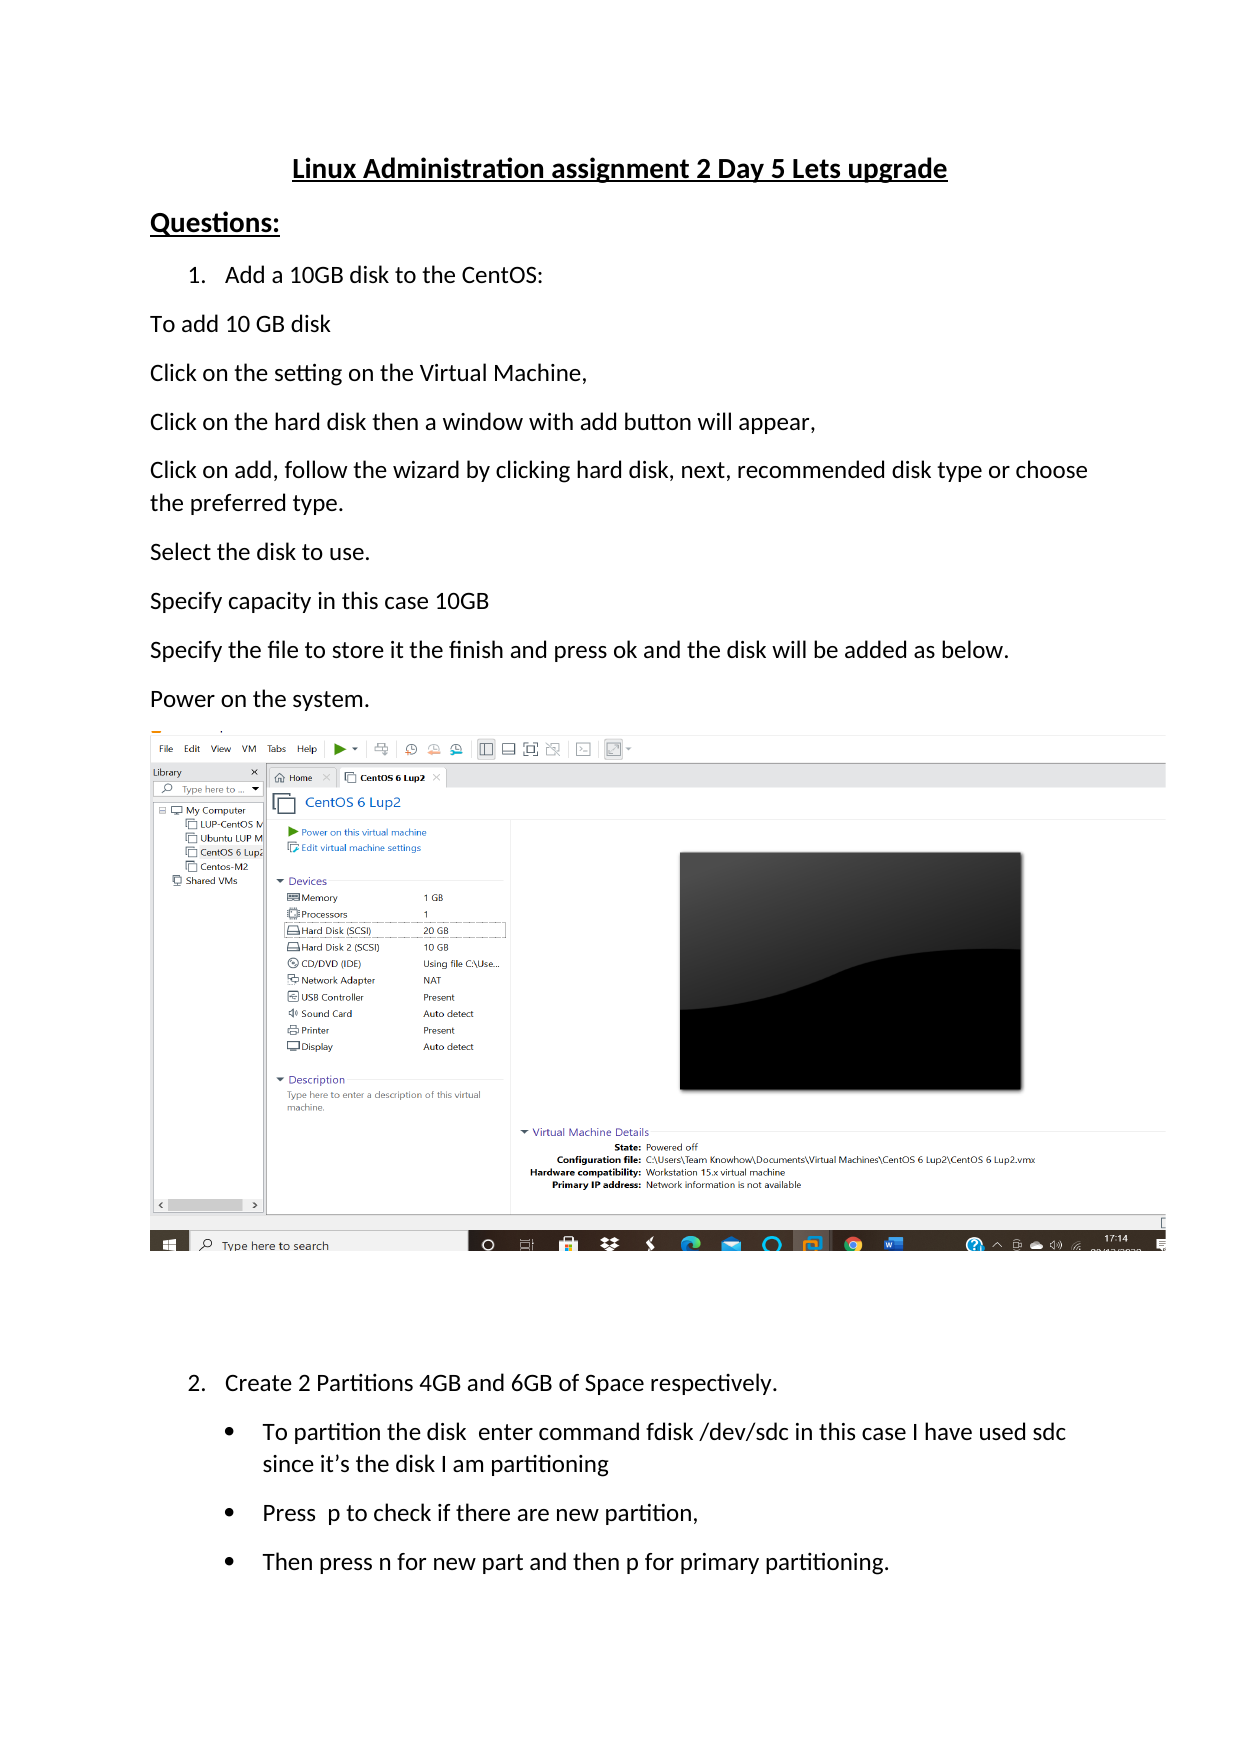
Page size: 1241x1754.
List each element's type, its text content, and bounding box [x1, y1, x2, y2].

text Specify capacity in this case 10GB [150, 585, 1090, 615]
text Click on the setting on the Virtual Machine, [150, 357, 1090, 387]
list To partition the disk enter command fdisk /dev/sdc in this case I have used sdc since it’s the disk I am partitioning [225, 1416, 1090, 1479]
text Linux Administration assignment 2 Day 5 Lets upgrade [150, 150, 1090, 186]
text Click on the hard disk then a window with add button will appear, [150, 406, 1090, 436]
list Then press n for new part and then p for primary partitioning. [225, 1546, 1090, 1577]
text To add 10 GB disk [150, 308, 1090, 338]
text Specify the file to store it the finish and press ok and the disk will be added as below. [150, 634, 1090, 664]
list Press p to check if there are new partition, [225, 1497, 1090, 1528]
text Power on the system. [150, 683, 1090, 713]
list Add a 10GB disk to the CentOS: [187, 259, 1090, 289]
text Select the disk to use. [150, 536, 1090, 566]
text Questions: [150, 204, 1090, 240]
list Create 2 Partitions 4GB and 6GB of Space respectively. [187, 1367, 1090, 1398]
text Click on add, follow the wizard by clicking hard disk, next, recommended disk type or choose the preferred type. [150, 454, 1090, 517]
